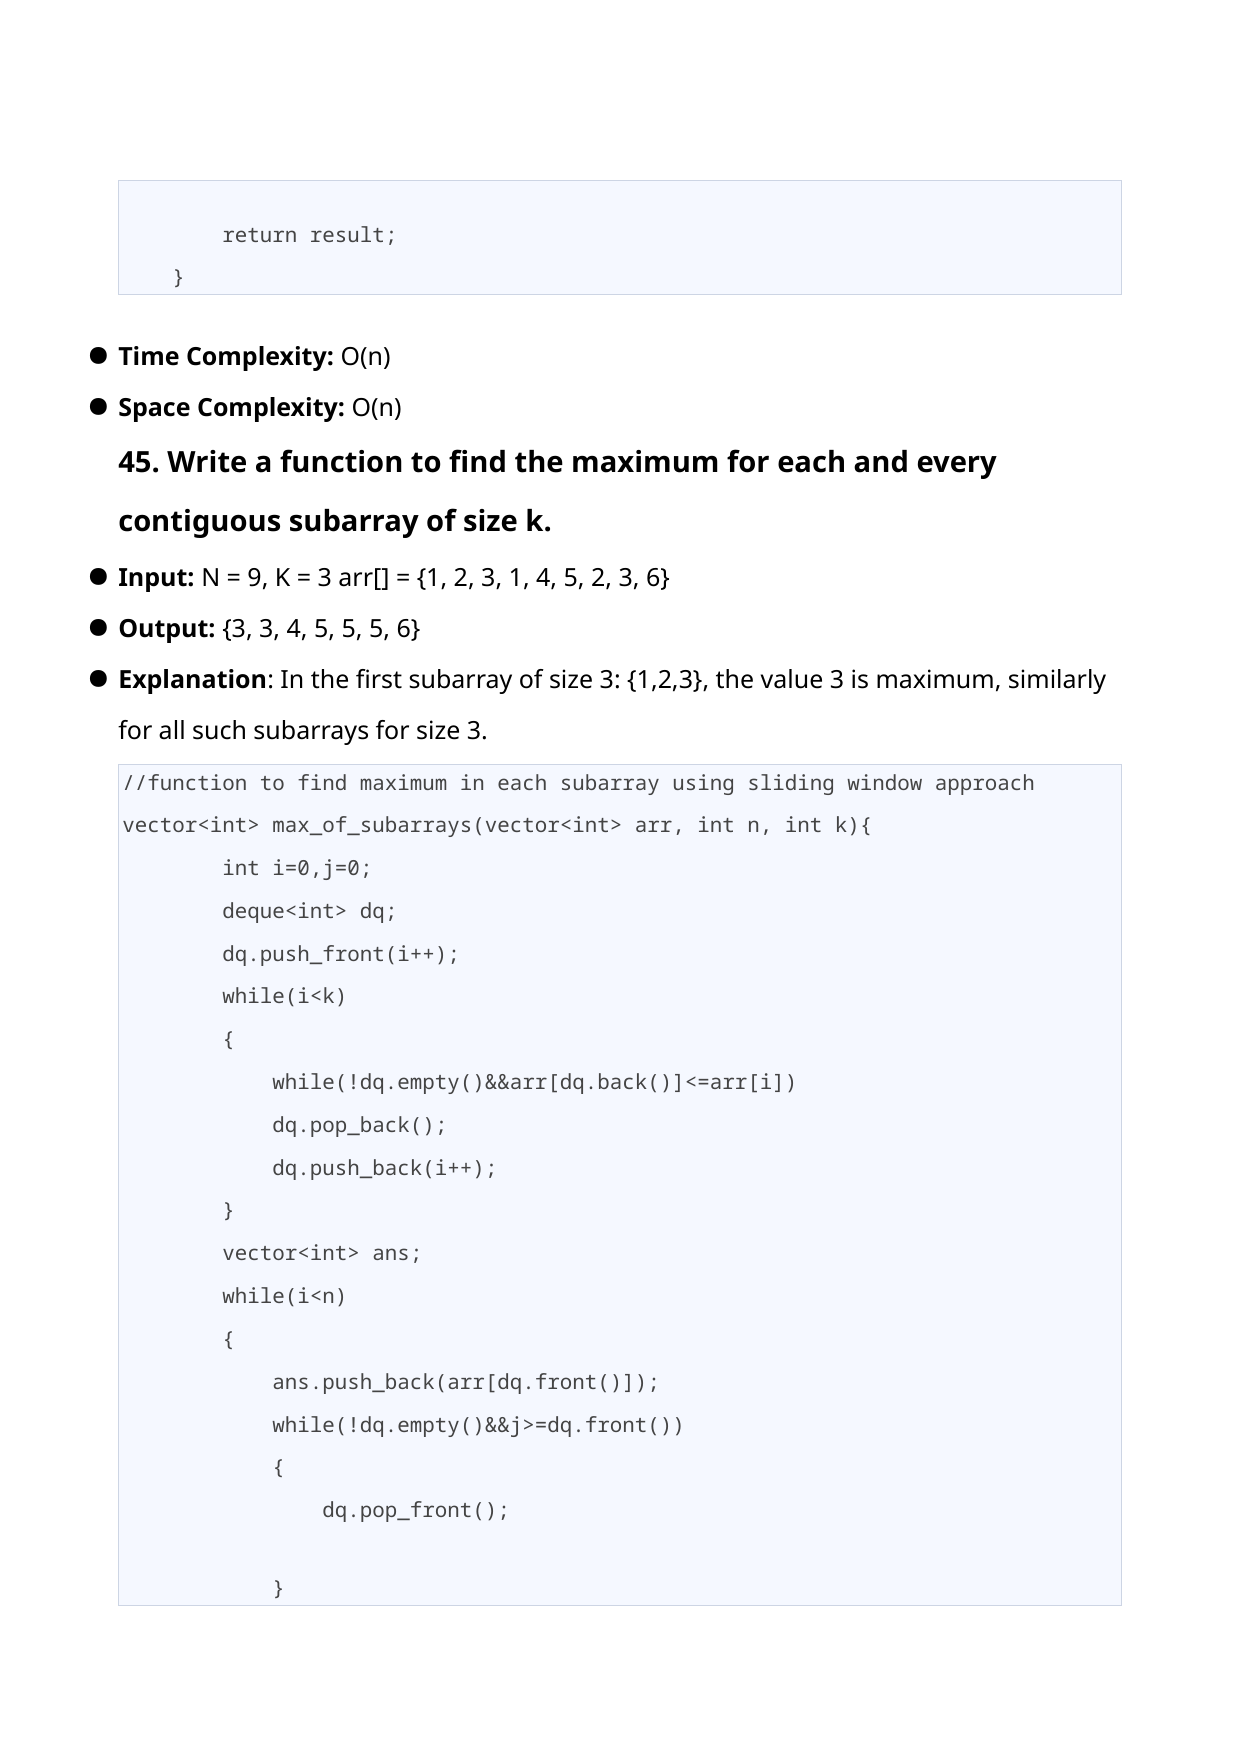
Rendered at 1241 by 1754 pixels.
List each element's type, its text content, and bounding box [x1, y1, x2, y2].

list Time Complexity: O(n) [118, 339, 1122, 373]
text while(i<n) [119, 1277, 1121, 1310]
text { [119, 1320, 1121, 1353]
text } [119, 258, 1121, 294]
list Output: {3, 3, 4, 5, 5, 5, 6} [118, 611, 1122, 645]
list Input: N = 9, K = 3 arr[] = {1, 2, 3, 1, 4, 5, 2, 3, 6} [118, 560, 1122, 594]
text //function to find maximum in each subarray using sliding window approach [119, 765, 1121, 796]
text return result; [119, 216, 1121, 248]
text { [119, 1020, 1121, 1053]
list Space Complexity: O(n) [118, 390, 1122, 424]
text dq.pop_front(); [119, 1491, 1121, 1524]
text dq.push_back(i++); [119, 1149, 1121, 1181]
text while(i<k) [119, 978, 1121, 1010]
text ans.push_back(arr[dq.front()]); [119, 1363, 1121, 1395]
subtitle 45. Write a function to find the maximum for each and every contiguous subarray of size k. [118, 441, 1122, 540]
text } [119, 1569, 1121, 1605]
text vector<int> max_of_subarrays(vector<int> arr, int n, int k){ [119, 807, 1121, 839]
text dq.push_front(i++); [119, 935, 1121, 967]
text { [119, 1448, 1121, 1481]
text vector<int> ans; [119, 1234, 1121, 1267]
text deque<int> dq; [119, 892, 1121, 924]
list Explanation: In the first subarray of size 3: {1,2,3}, the value 3 is maximum, similarly for all such subarrays for size 3. [118, 662, 1122, 747]
text int i=0,j=0; [119, 849, 1121, 882]
text dq.pop_back(); [119, 1106, 1121, 1138]
text } [119, 1192, 1121, 1224]
text while(!dq.empty()&&j>=dq.front()) [119, 1406, 1121, 1438]
text while(!dq.empty()&&arr[dq.back()]<=arr[i]) [119, 1063, 1121, 1096]
